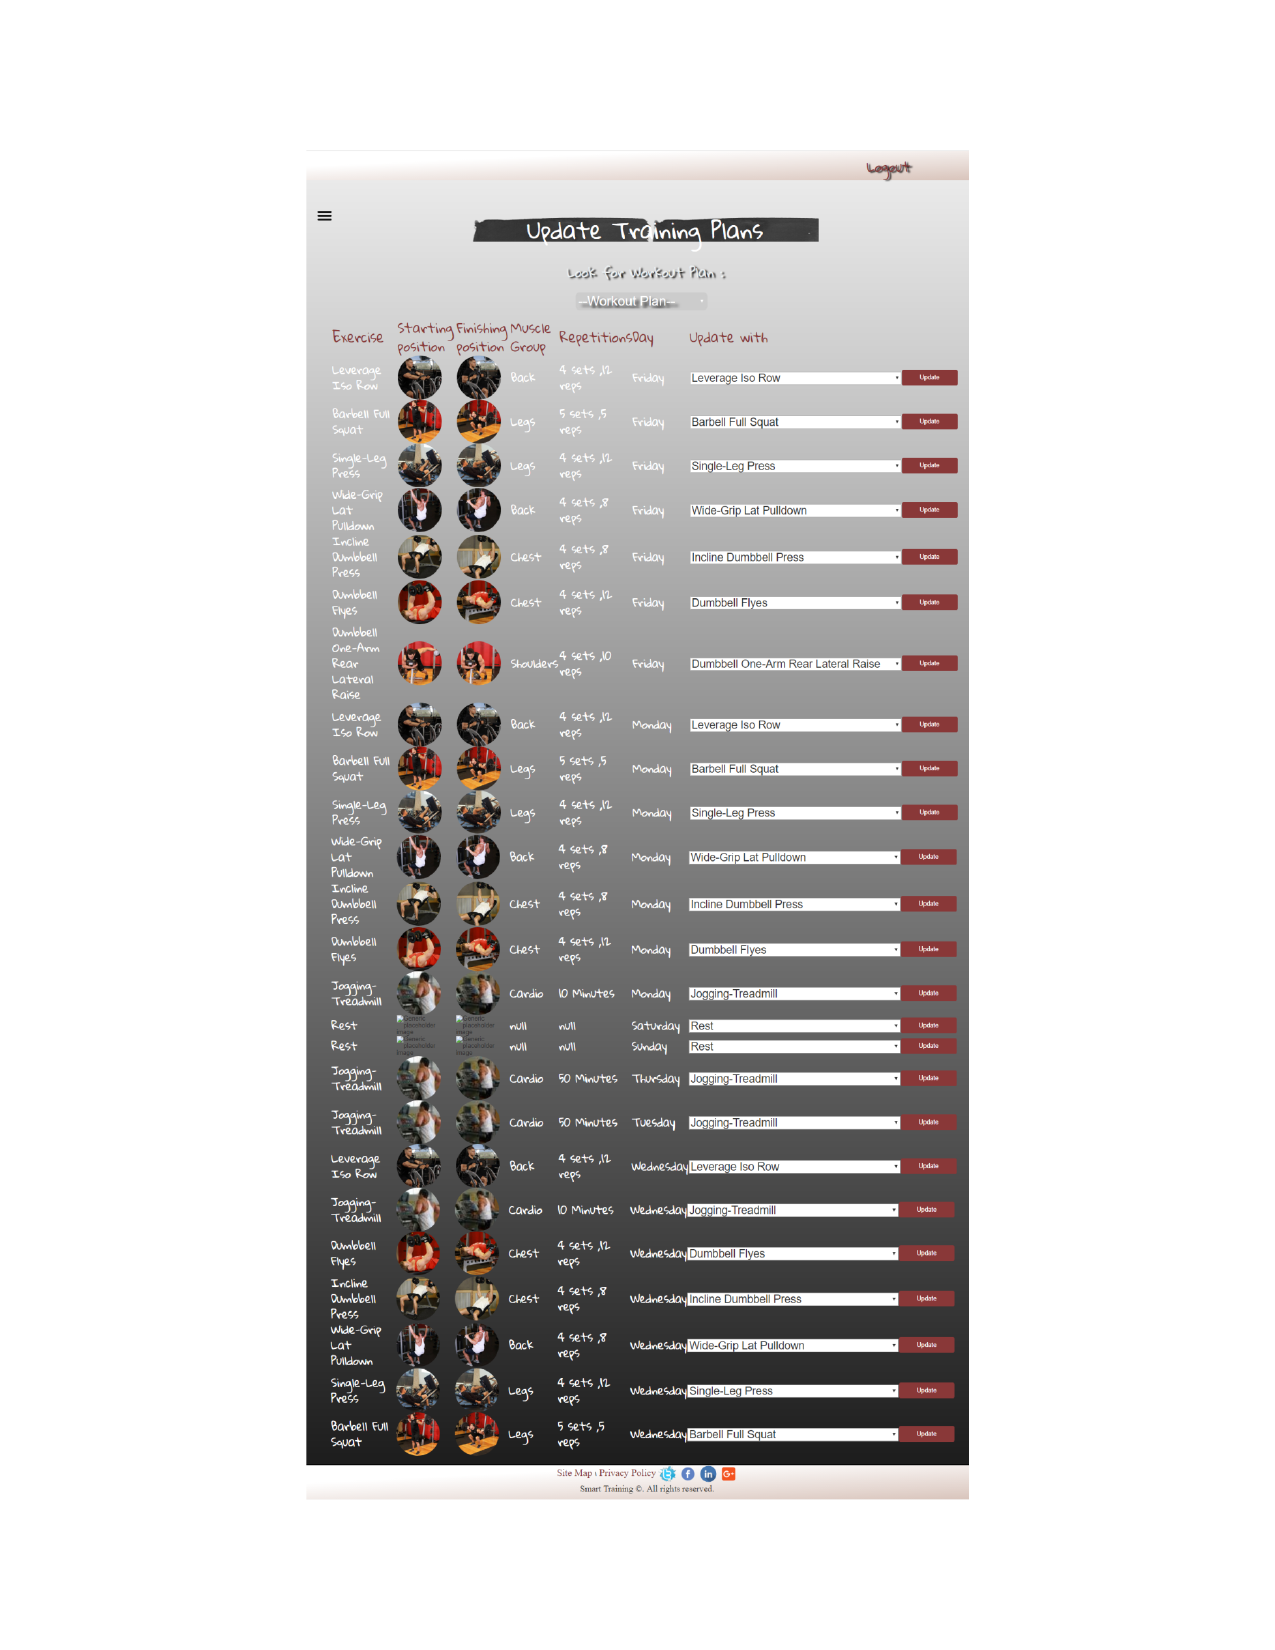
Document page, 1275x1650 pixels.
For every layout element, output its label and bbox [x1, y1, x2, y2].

picture [306, 150, 969, 1500]
